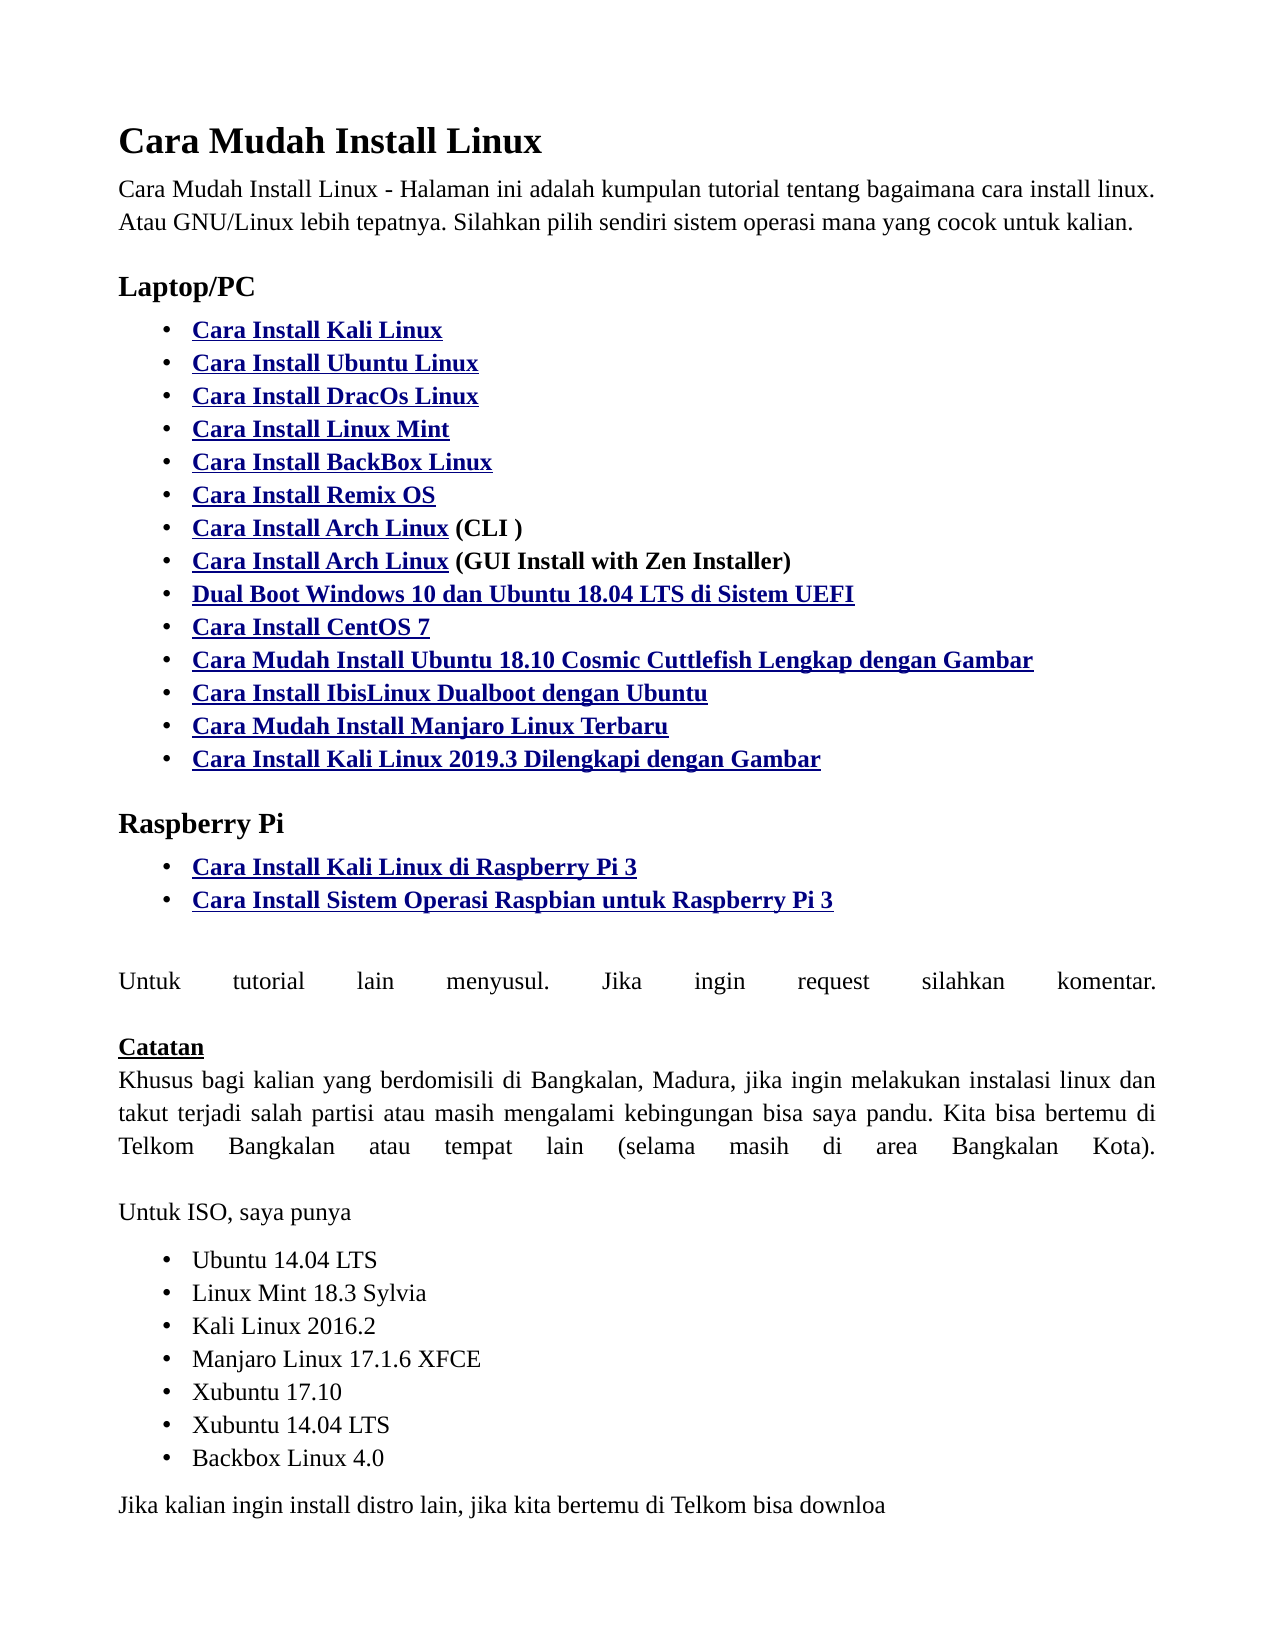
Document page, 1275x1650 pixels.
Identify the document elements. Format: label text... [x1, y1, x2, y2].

list Xubuntu 17.10 [162, 1377, 1157, 1406]
list Backbox Linux 4.0 [162, 1443, 1157, 1472]
subtitle Cara Mudah Install Linux [118, 118, 1157, 161]
list Cara Mudah Install Manjaro Linux Terbaru [162, 711, 1157, 740]
list Xubuntu 14.04 LTS [162, 1410, 1157, 1439]
list Cara Install Ubuntu Linux [162, 348, 1157, 377]
list Cara Install Arch Linux (CLI ) [162, 513, 1157, 542]
subtitle Laptop/PC [118, 269, 1157, 302]
list Cara Install Kali Linux di Raspberry Pi 3 [162, 852, 1157, 881]
list Cara Install CentOS 7 [162, 612, 1157, 641]
list Ubuntu 14.04 LTS [162, 1245, 1157, 1274]
text Jika kalian ingin install distro lain, jika kita bertemu di Telkom bisa downloa [118, 1491, 1157, 1519]
list Cara Install Kali Linux [162, 315, 1157, 344]
list Cara Install Arch Linux (GUI Install with Zen Installer) [162, 546, 1157, 575]
list Cara Install IbisLinux Dualboot dengan Ubuntu [162, 678, 1157, 707]
list Cara Install Remix OS [162, 480, 1157, 509]
list Linux Mint 18.3 Sylvia [162, 1278, 1157, 1307]
text Cara Mudah Install Linux - Halaman ini adalah kumpulan tutorial tentang bagaimana cara install linux. Atau GNU/Linux lebih tepatnya. Silahkan pilih sendiri sistem operasi mana yang cocok untuk kalian. [118, 174, 1157, 236]
list Manjaro Linux 17.1.6 XFCE [162, 1344, 1157, 1373]
list Cara Install Linux Mint [162, 414, 1157, 443]
list Cara Mudah Install Ubuntu 18.10 Cosmic Cuttlefish Lengkap dengan Gambar [162, 645, 1157, 674]
list Dual Boot Windows 10 dan Ubuntu 18.04 LTS di Sistem UEFI [162, 579, 1157, 608]
list Cara Install BackBox Linux [162, 447, 1157, 476]
subtitle Raspberry Pi [118, 806, 1157, 840]
list Cara Install Sistem Operasi Raspbian untuk Raspberry Pi 3 [162, 886, 1157, 914]
list Cara Install Kali Linux 2019.3 Dilengkapi dengan Gambar [162, 744, 1157, 773]
text Untuk tutorial lain menyusul. Jika ingin request silahkan komentar. Catatan Khusus bagi kalian yang berdomisili di Bangkalan, Madura, jika ingin melakukan instalasi linux dan takut terjadi salah partisi atau masih mengalami kebingungan bisa saya pandu. Kita bisa bertemu di Telkom Bangkalan atau tempat lain (selama masih di area Bangkalan Kota). Untuk ISO, saya punya [118, 966, 1157, 1226]
list Kali Linux 2016.2 [162, 1311, 1157, 1340]
list Cara Install DracOs Linux [162, 381, 1157, 410]
